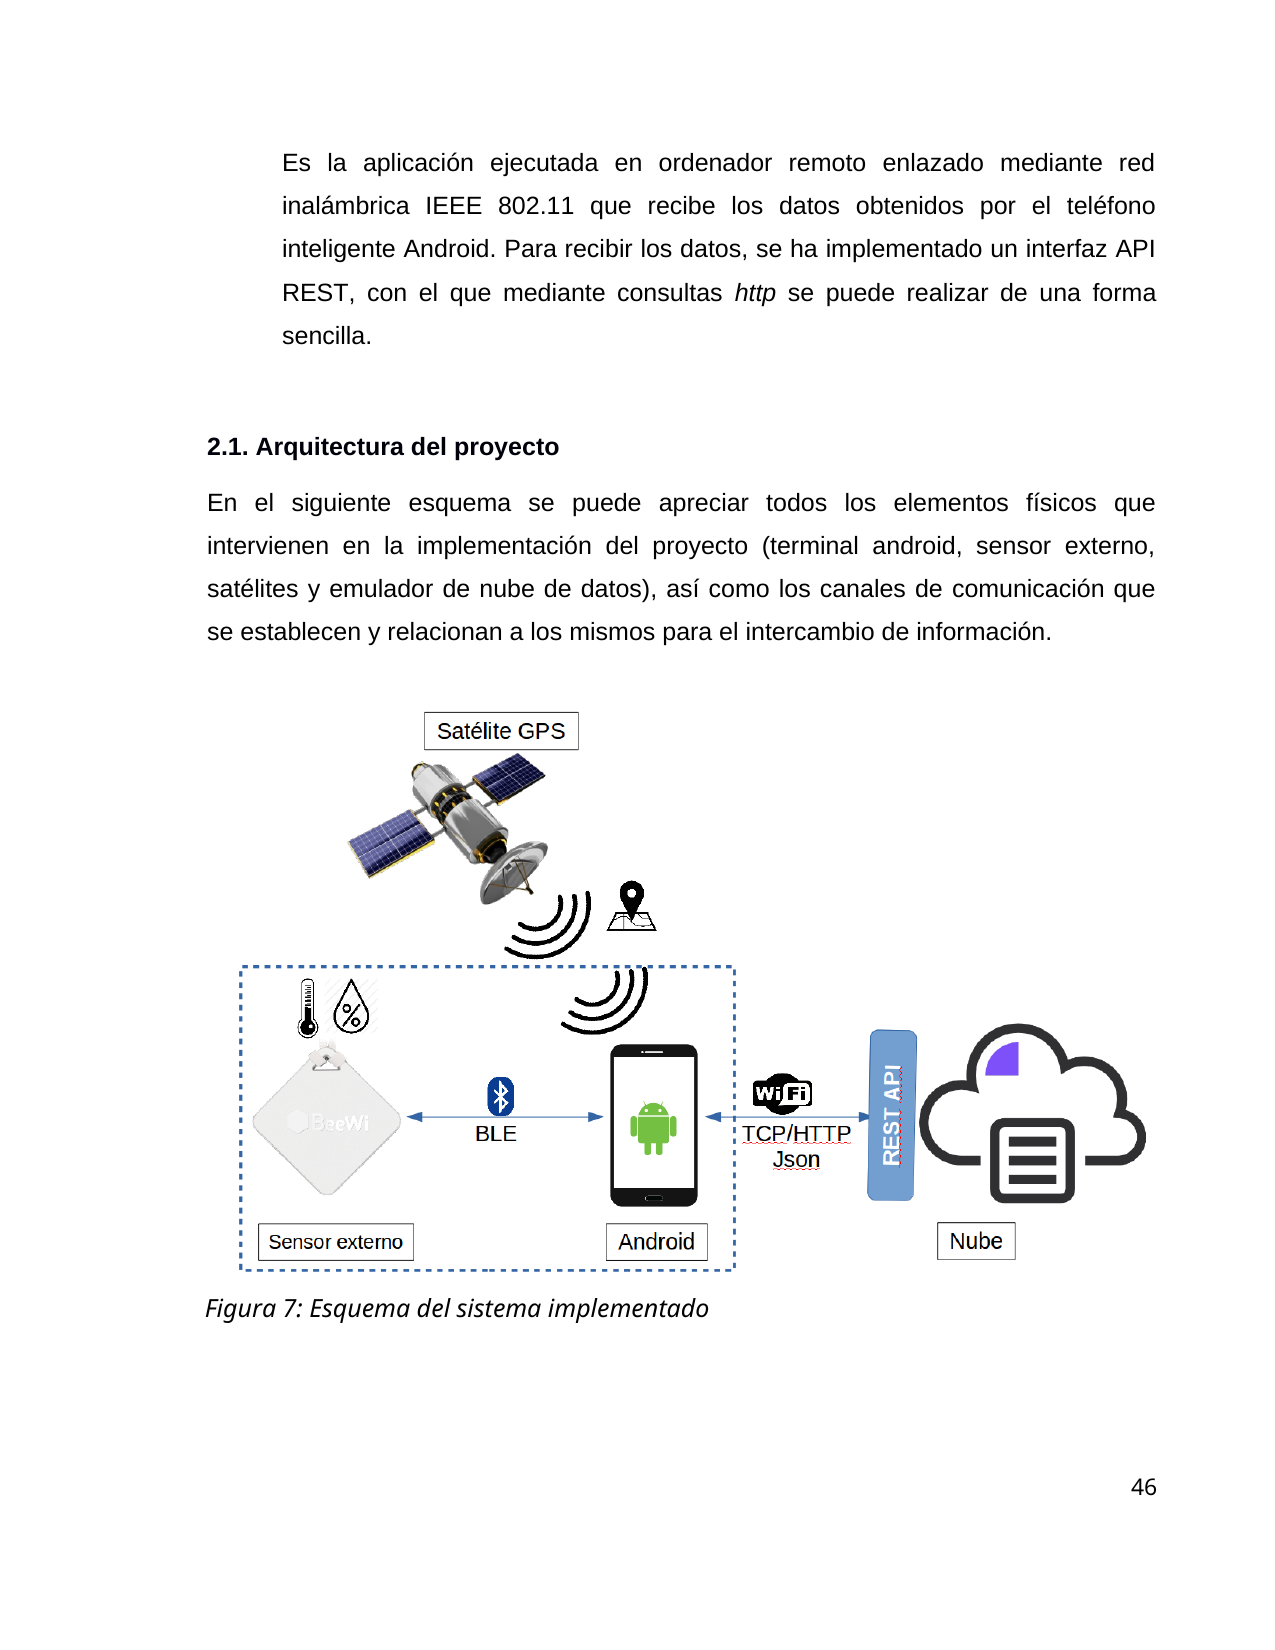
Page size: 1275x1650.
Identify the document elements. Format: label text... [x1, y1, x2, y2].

text 2.1. Arquitectura del proyecto [207, 432, 1157, 461]
list Es la aplicación ejecutada en ordenador remoto enlazado mediante red inalámbrica IEEE 802.11 que recibe los datos obtenidos por el teléfono inteligente Android. Para recibir los datos, se ha implementado un interfaz API REST, con el que mediante consultas http se puede realizar de una forma sencilla. [244, 148, 1157, 349]
text En el siguiente esquema se puede apreciar todos los elementos físicos que intervienen en la implementación del proyecto (terminal android, sensor externo, satélites y emulador de nube de datos), así como los canales de comunicación que se establecen y relacionan a los mismos para el intercambio de información. [207, 488, 1157, 646]
text Figura 7: Esquema del sistema implementado [204, 1274, 1176, 1325]
picture [204, 701, 1176, 1274]
